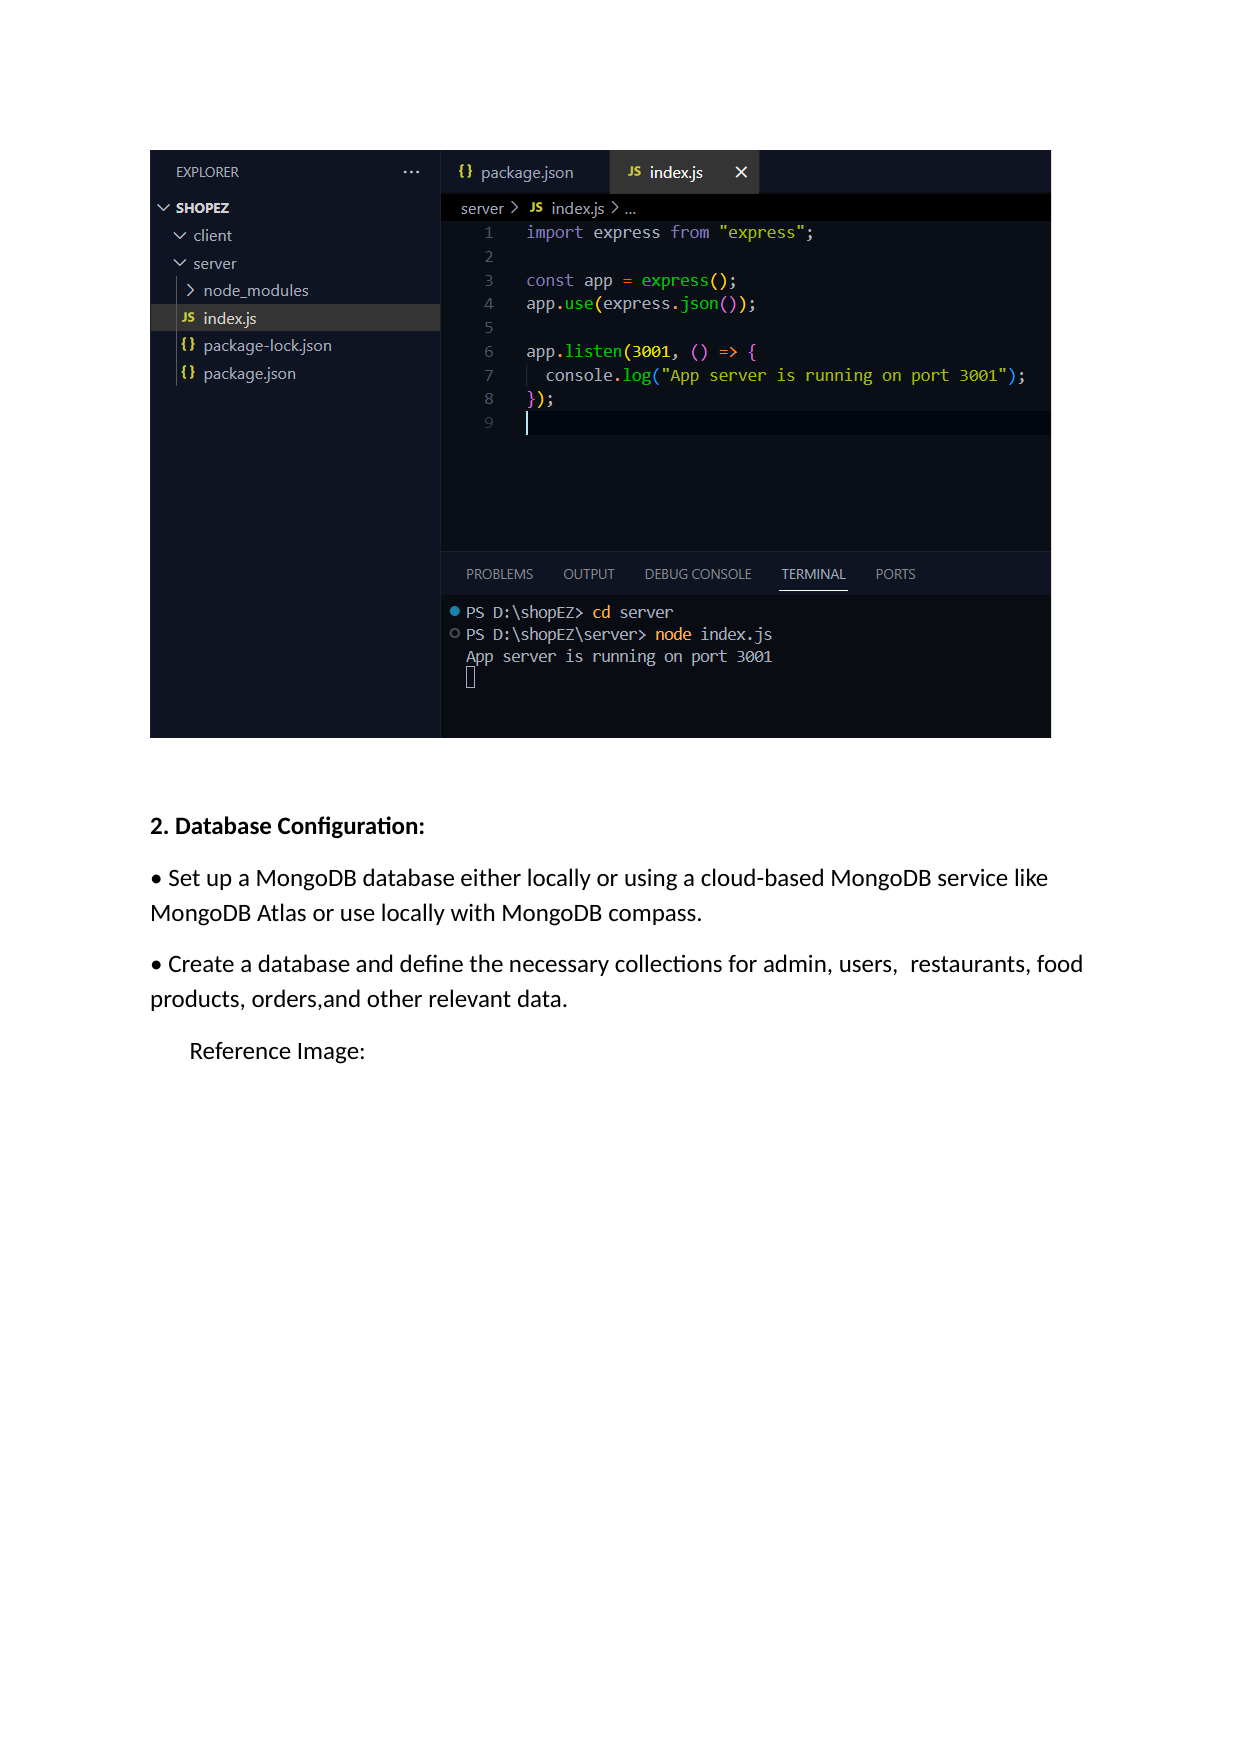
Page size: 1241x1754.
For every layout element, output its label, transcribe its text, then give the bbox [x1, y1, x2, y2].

text • Create a database and define the necessary collections for admin, users, restaurants, food products, orders,and other relevant data. [150, 949, 1090, 1014]
text • Set up a MongoDB database either locally or using a cloud-based MongoDB service like MongoDB Atlas or use locally with MongoDB compass. [150, 862, 1090, 927]
text 2. Database Configuration: [150, 810, 1090, 841]
text Reference Image: [150, 1035, 1090, 1066]
